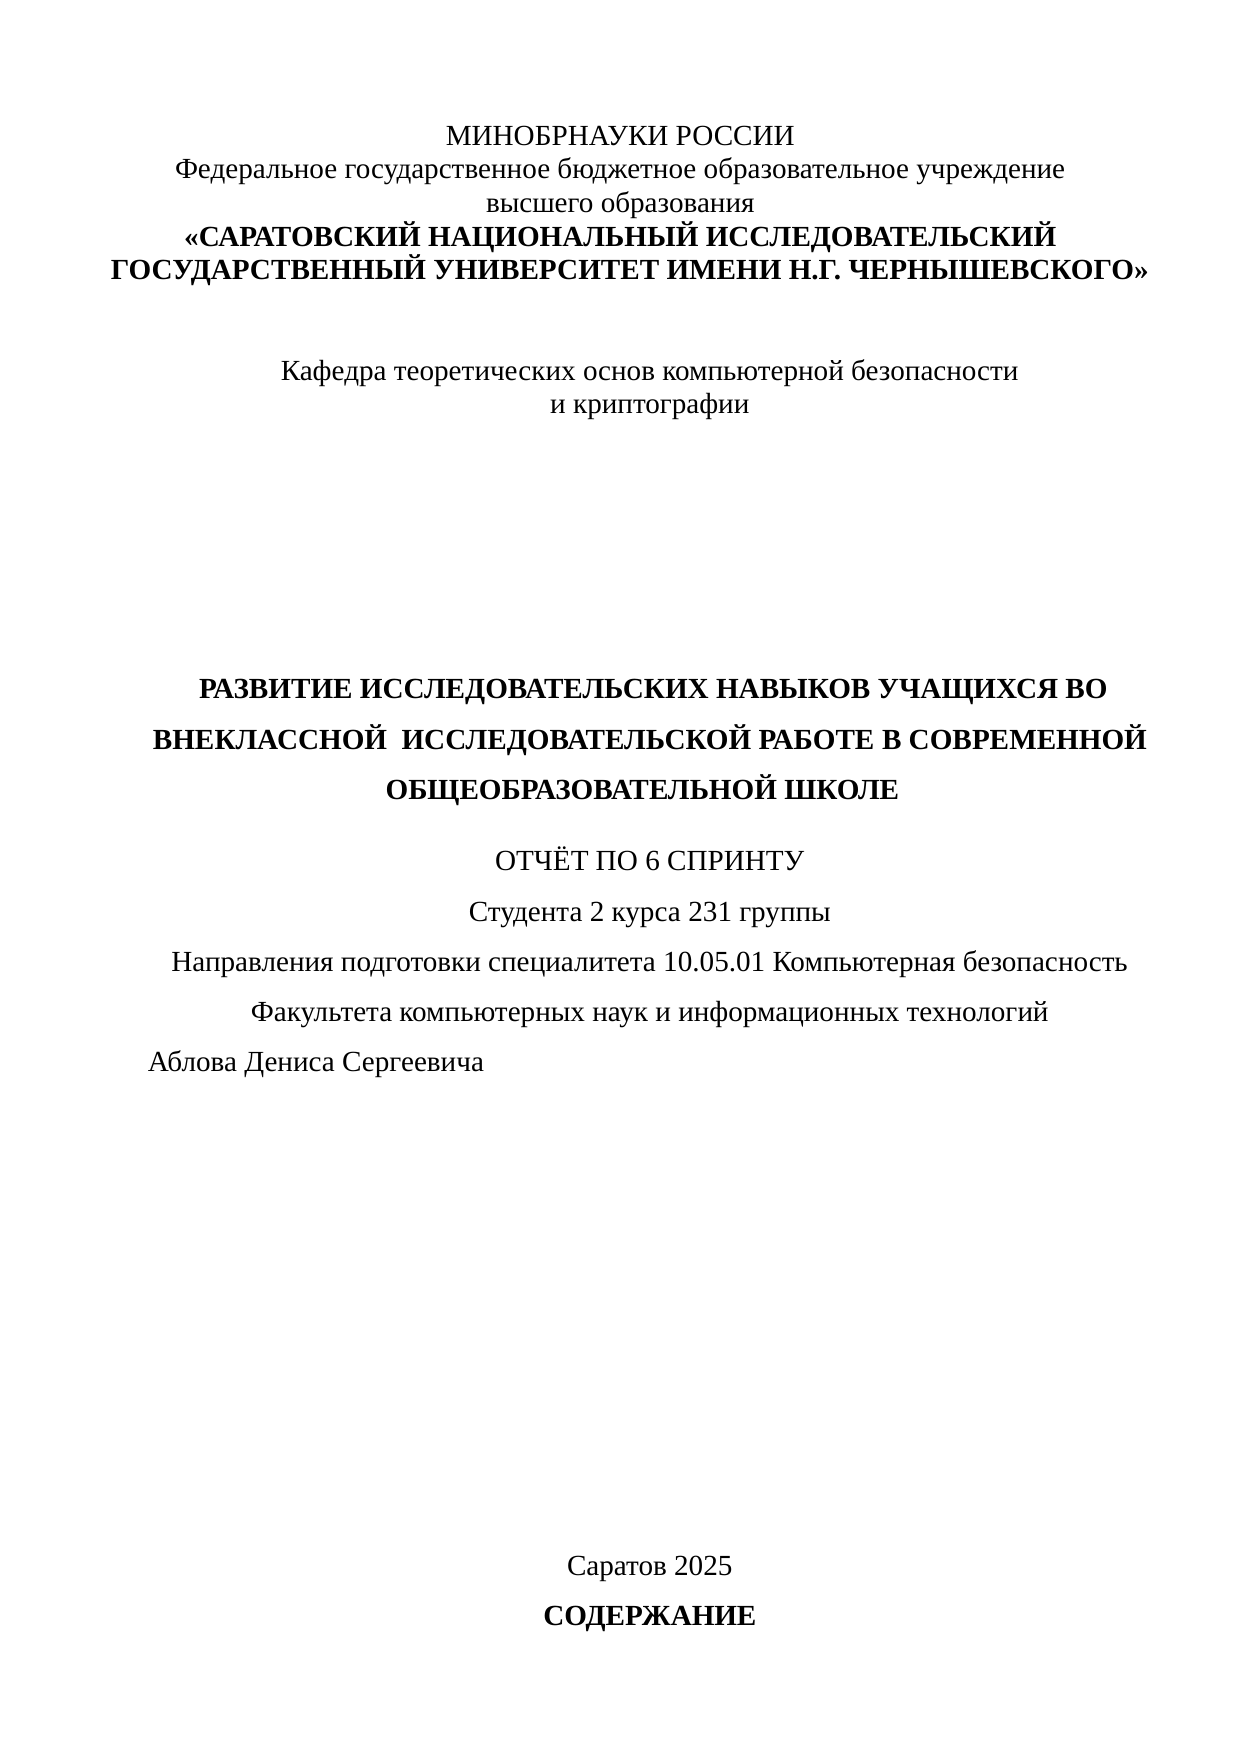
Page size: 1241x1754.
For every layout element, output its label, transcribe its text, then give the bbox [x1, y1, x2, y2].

text ОТЧЁТ ПО 6 СПРИНТУ [148, 843, 1152, 877]
text Направления подготовки специалитета 10.05.01 Компьютерная безопасность [148, 944, 1152, 977]
text Студента 2 курса 231 группы [148, 894, 1152, 927]
text Федеральное государственное бюджетное образовательное учреждение [88, 152, 1152, 185]
text Факультета компьютерных наук и информационных технологий [148, 994, 1152, 1028]
text Кафедра теоретических основ компьютерной безопасности [148, 353, 1152, 386]
text СОДЕРЖАНИЕ [148, 1598, 1152, 1632]
text РАЗВИТИЕ ИССЛЕДОВАТЕЛЬСКИХ НАВЫКОВ УЧАЩИХСЯ ВО ВНЕКЛАССНОЙ ИССЛЕДОВАТЕЛЬСКОЙ РАБОТЕ В СОВРЕМЕННОЙ ОБЩЕОБРАЗОВАТЕЛЬНОЙ ШКОЛЕ [148, 672, 1152, 806]
text МИНОБРНАУКИ РОССИИ [88, 118, 1152, 152]
text высшего образования [88, 185, 1152, 219]
text «САРАТОВСКИЙ НАЦИОНАЛЬНЫЙ ИССЛЕДОВАТЕЛЬСКИЙ [88, 219, 1152, 252]
text Саратов 2025 [148, 1548, 1152, 1581]
text ГОСУДАРСТВЕННЫЙ УНИВЕРСИТЕТ ИМЕНИ Н.Г. ЧЕРНЫШЕВСКОГО» [88, 252, 1171, 286]
text и криптографии [148, 386, 1152, 420]
text Аблова Дениса Сергеевича [148, 1044, 1152, 1078]
